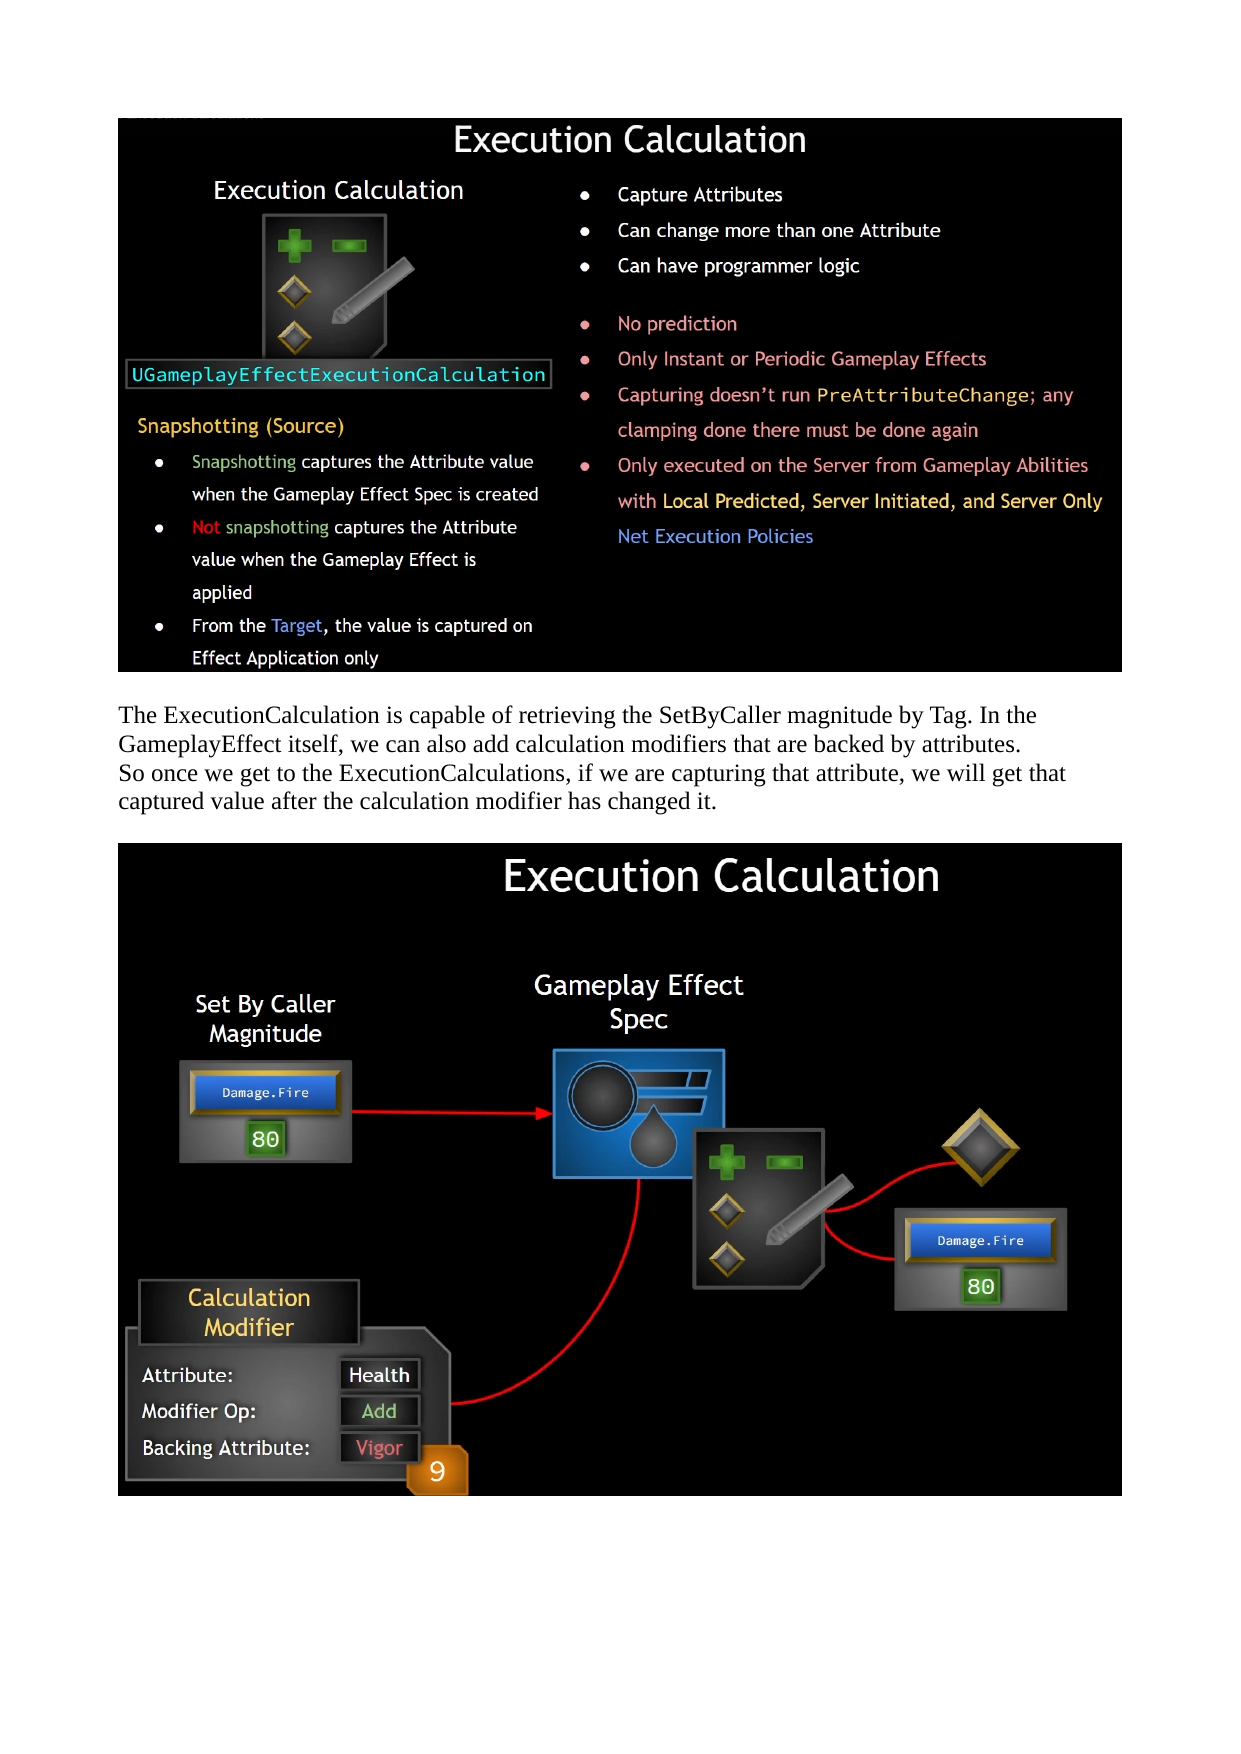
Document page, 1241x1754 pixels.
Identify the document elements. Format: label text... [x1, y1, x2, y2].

picture [118, 843, 1122, 1496]
picture [118, 118, 1122, 672]
text So once we get to the ExecutionCalculations, if we are capturing that attribute, we will get that captured value after the calculation modifier has changed it. [118, 758, 1122, 815]
text The ExecutionCalculation is capable of retrieving the SetByCaller magnitude by Tag. In the GameplayEffect itself, we can also add calculation modifiers that are backed by attributes. [118, 700, 1122, 758]
